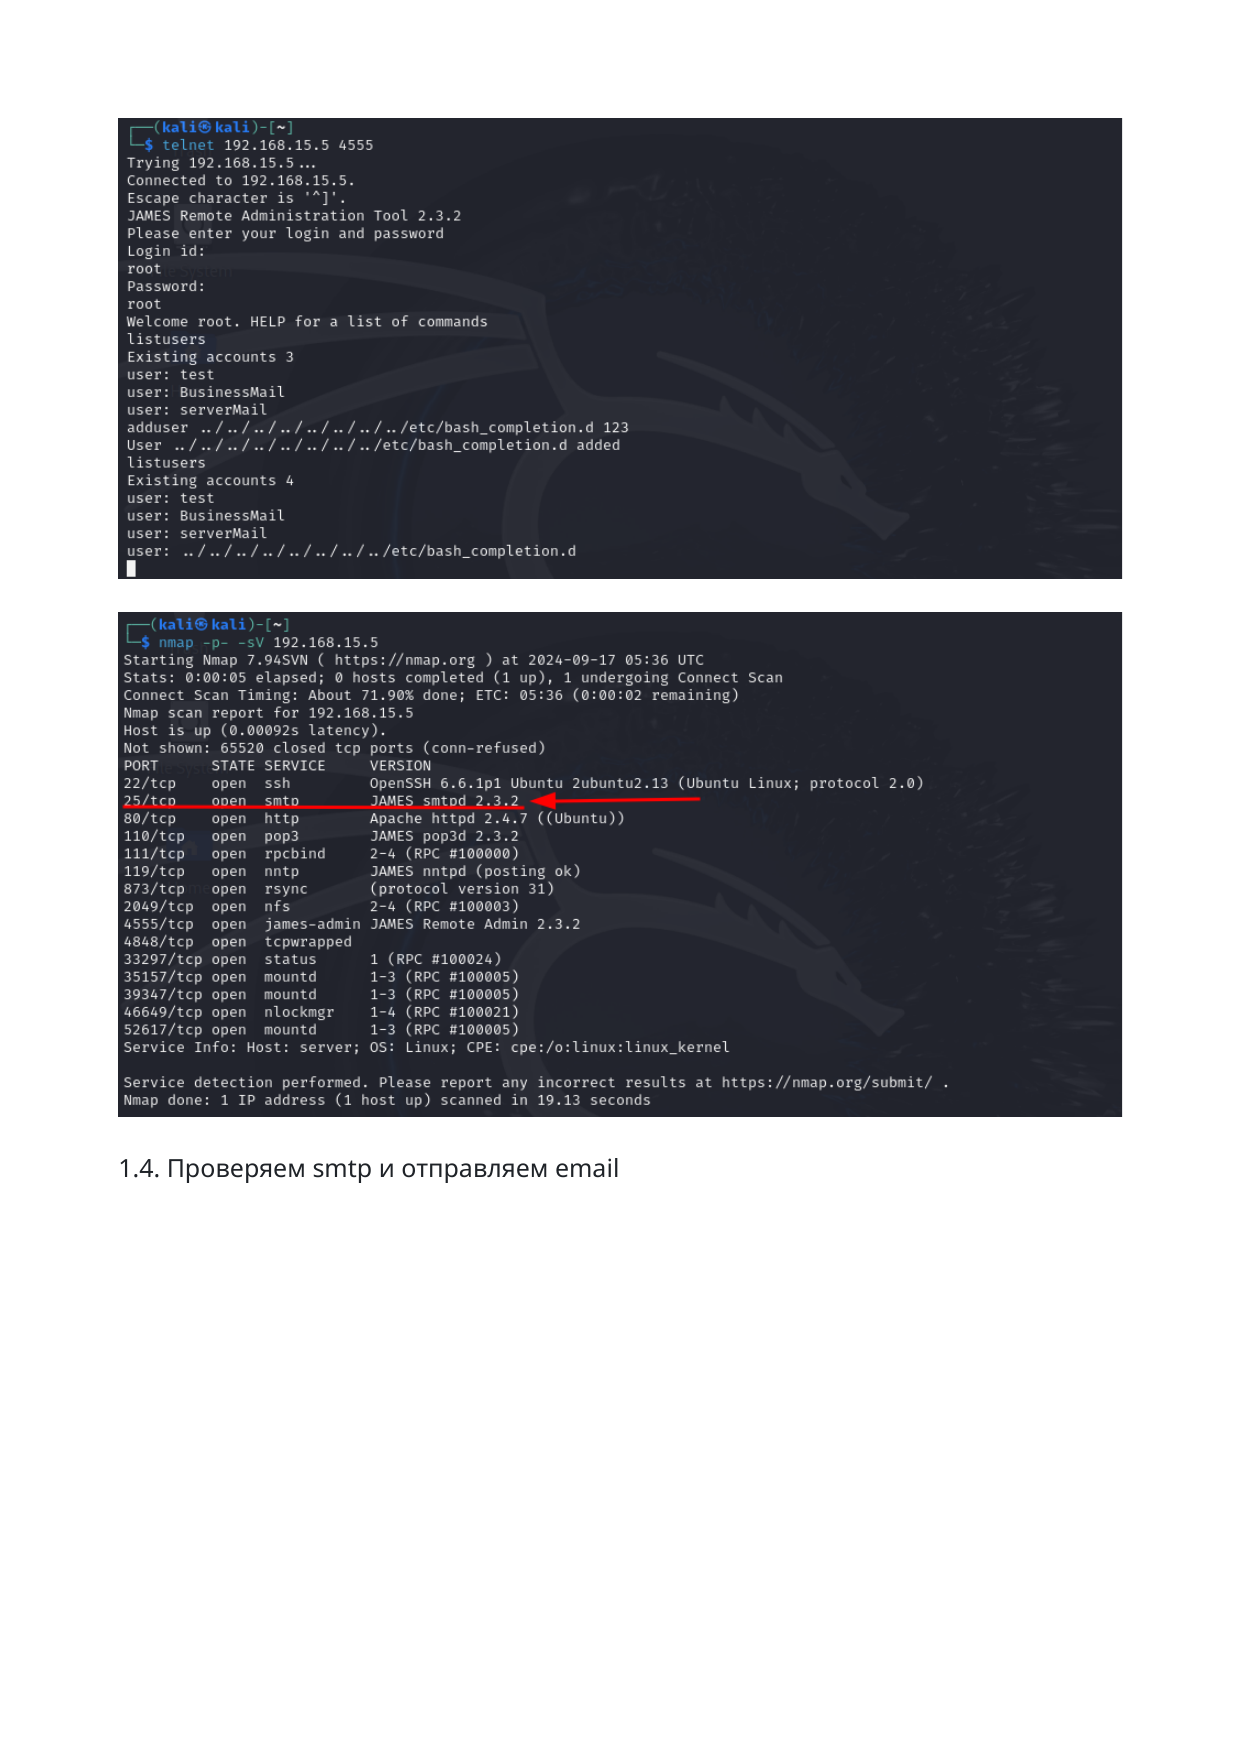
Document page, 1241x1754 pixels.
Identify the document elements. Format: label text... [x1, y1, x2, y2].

text 1.4. Проверяем smtp и отправляем email [118, 1151, 1122, 1184]
picture [118, 612, 1123, 1117]
picture [118, 118, 1123, 579]
